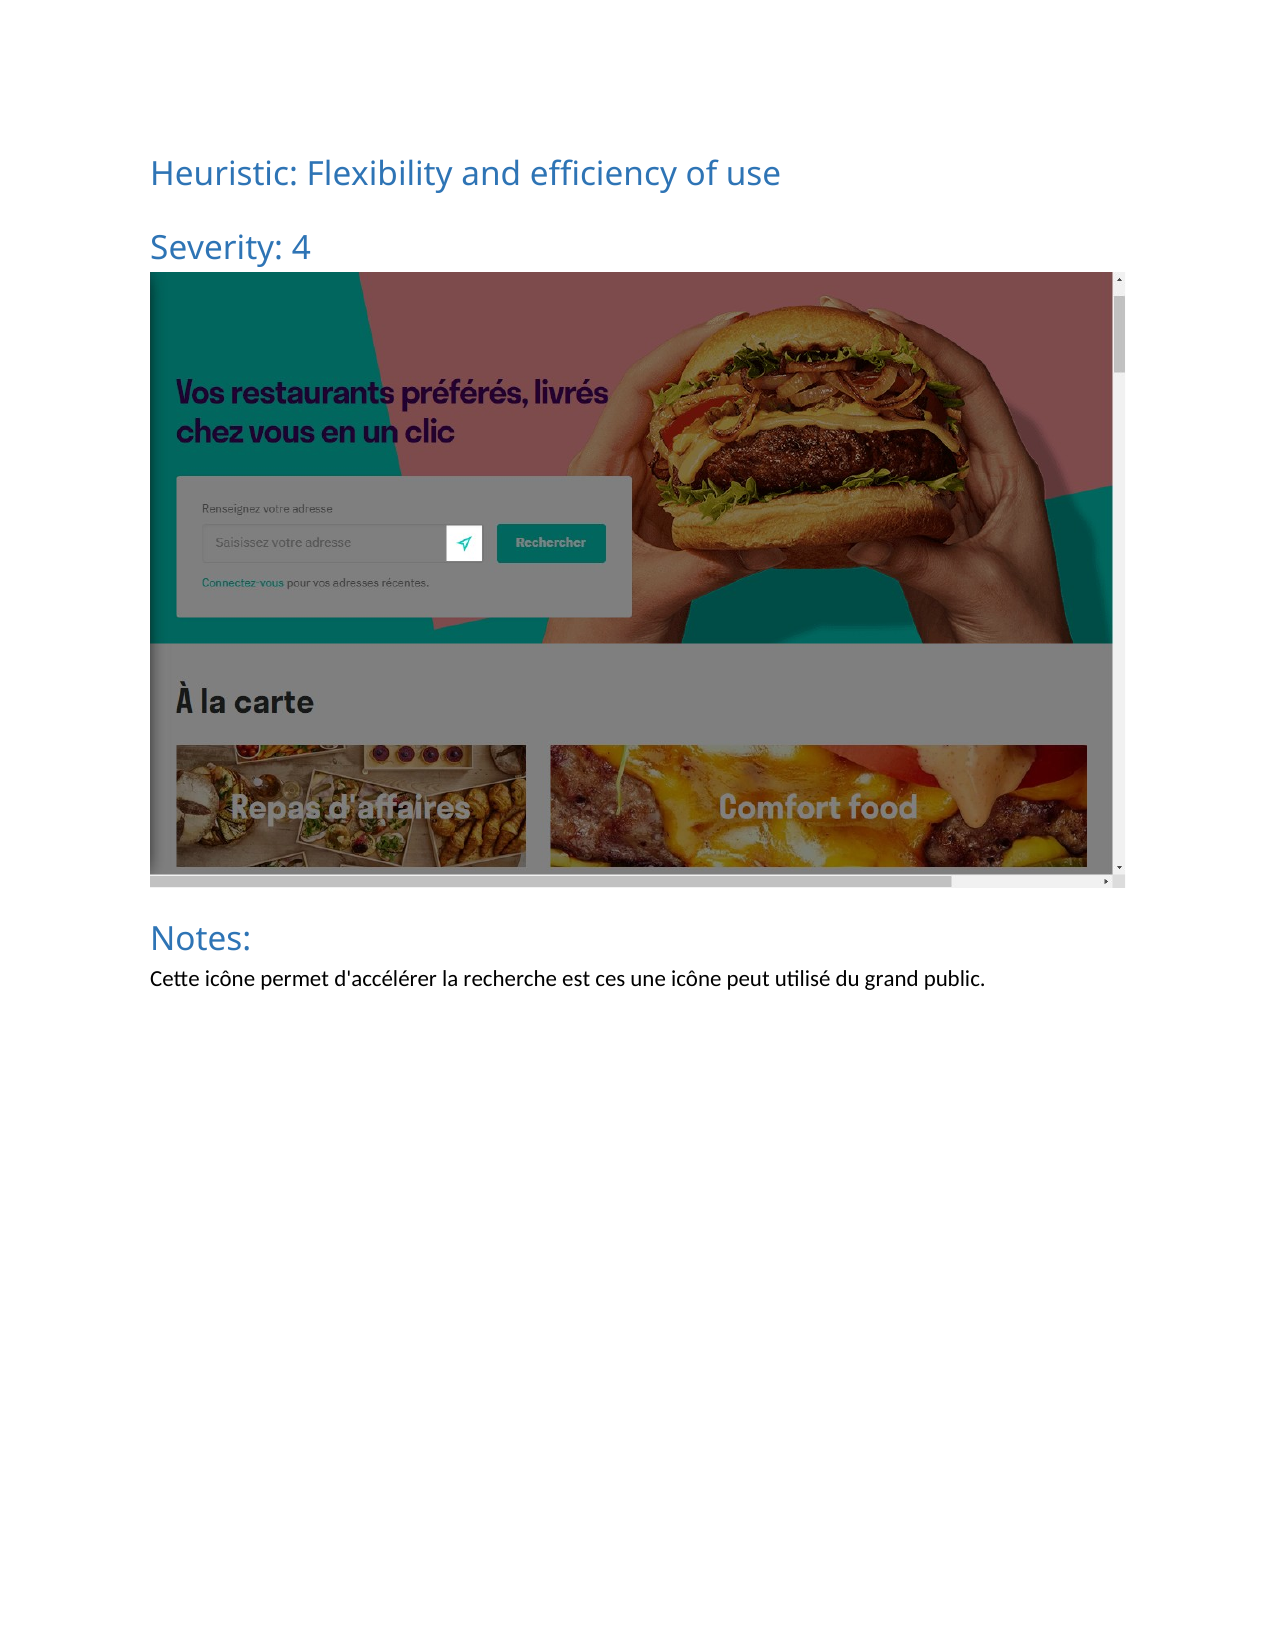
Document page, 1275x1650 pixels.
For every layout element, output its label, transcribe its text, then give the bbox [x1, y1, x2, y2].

picture [150, 272, 1125, 888]
text Cette icône permet d'accélérer la recherche est ces une icône peut utilisé du grand public. [150, 964, 1125, 992]
subtitle Heuristic: Flexibility and efficiency of use [150, 150, 1125, 195]
subtitle Notes: [150, 915, 1125, 960]
subtitle Severity: 4 [150, 224, 1125, 269]
